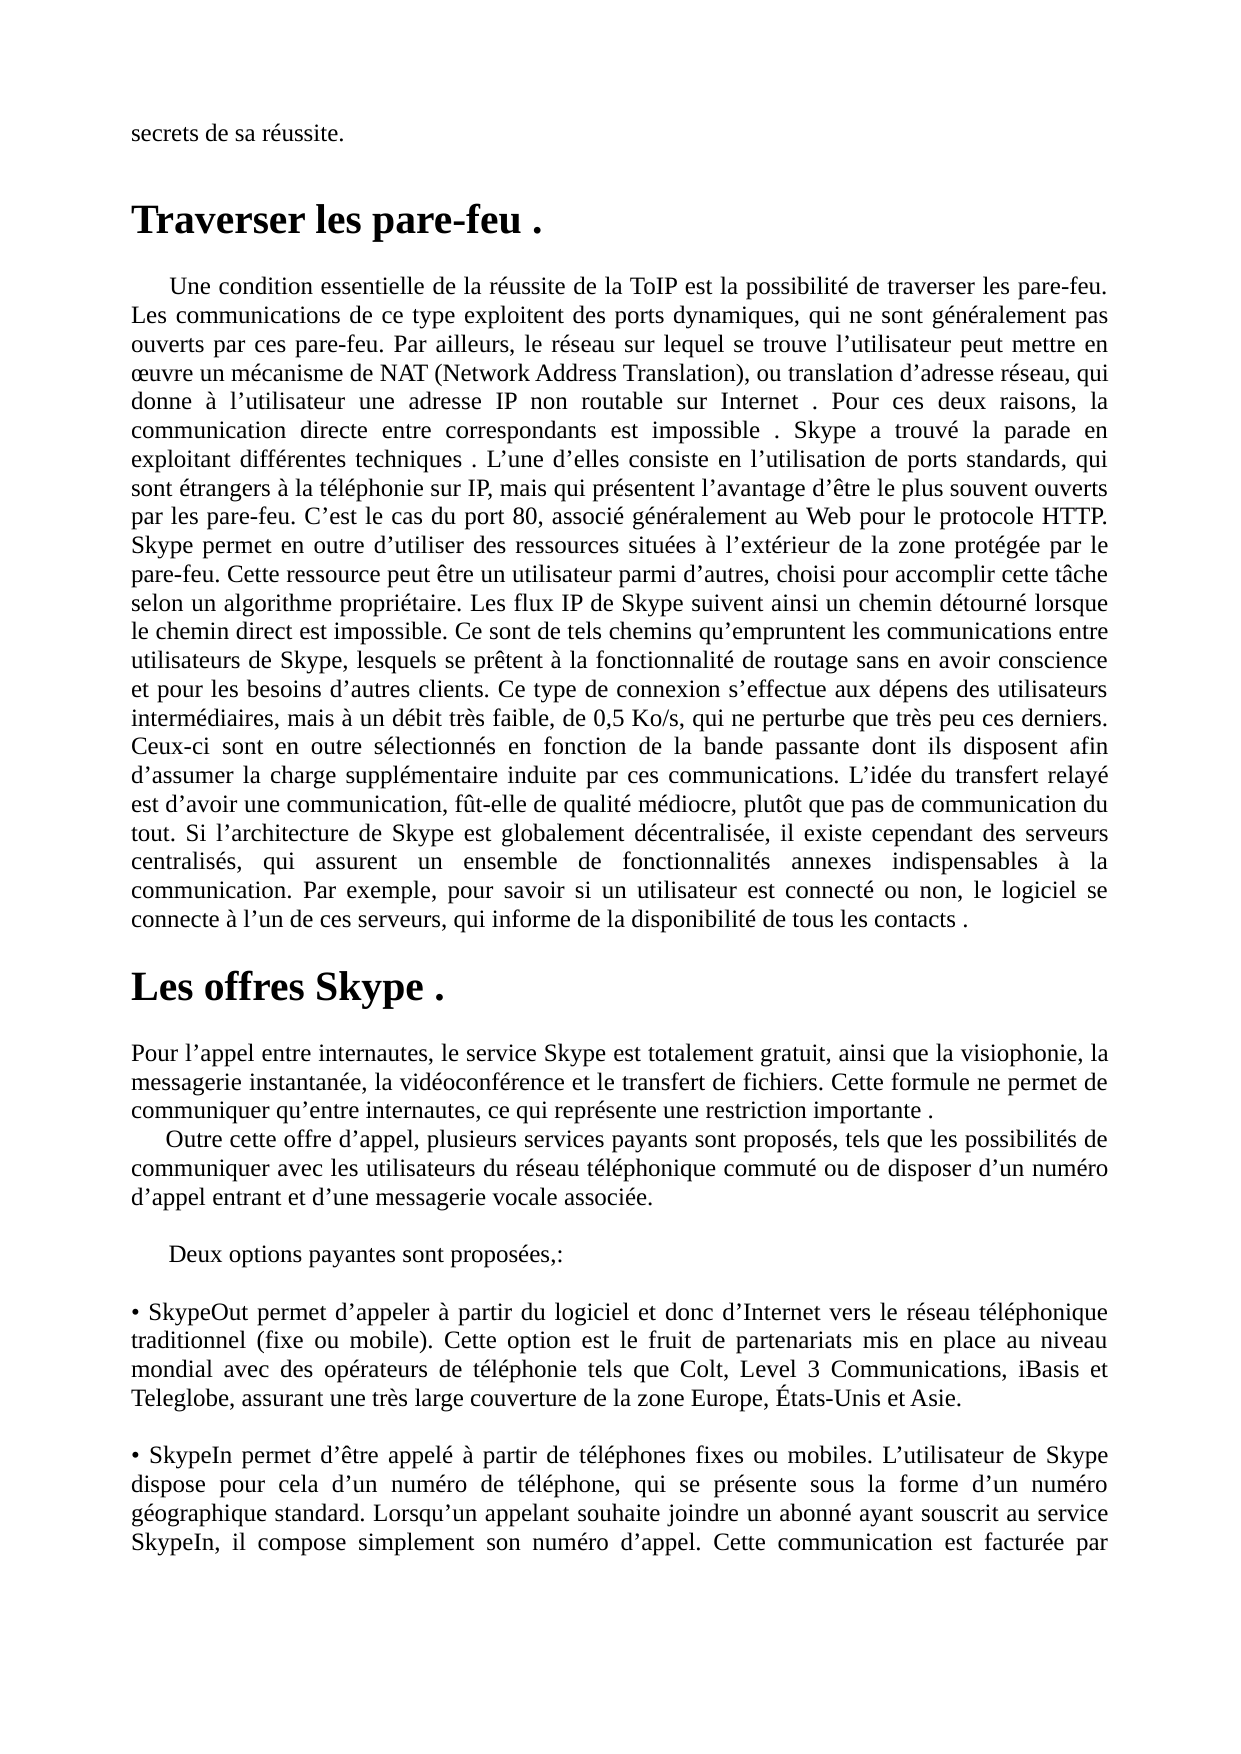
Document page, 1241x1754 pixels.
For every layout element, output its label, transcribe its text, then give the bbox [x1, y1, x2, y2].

text secrets de sa réussite. [131, 118, 1109, 147]
text Une condition essentielle de la réussite de la ToIP est la possibilité de traverser les pare-feu. Les communications de ce type exploitent des ports dynamiques, qui ne sont généralement pas ouverts par ces pare-feu. Par ailleurs, le réseau sur lequel se trouve l’utilisateur peut mettre en œuvre un mécanisme de NAT (Network Address Translation), ou translation d’adresse réseau, qui donne à l’utilisateur une adresse IP non routable sur Internet . Pour ces deux raisons, la communication directe entre correspondants est impossible . Skype a trouvé la parade en exploitant différentes techniques . L’une d’elles consiste en l’utilisation de ports standards, qui sont étrangers à la téléphonie sur IP, mais qui présentent l’avantage d’être le plus souvent ouverts par les pare-feu. C’est le cas du port 80, associé généralement au Web pour le protocole HTTP. Skype permet en outre d’utiliser des ressources situées à l’extérieur de la zone protégée par le pare-feu. Cette ressource peut être un utilisateur parmi d’autres, choisi pour accomplir cette tâche selon un algorithme propriétaire. Les flux IP de Skype suivent ainsi un chemin détourné lorsque le chemin direct est impossible. Ce sont de tels chemins qu’empruntent les communications entre utilisateurs de Skype, lesquels se prêtent à la fonctionnalité de routage sans en avoir conscience et pour les besoins d’autres clients. Ce type de connexion s’effectue aux dépens des utilisateurs intermédiaires, mais à un débit très faible, de 0,5 Ko/s, qui ne perturbe que très peu ces derniers. Ceux-ci sont en outre sélectionnés en fonction de la bande passante dont ils disposent afin d’assumer la charge supplémentaire induite par ces communications. L’idée du transfert relayé est d’avoir une communication, fût-elle de qualité médiocre, plutôt que pas de communication du tout. Si l’architecture de Skype est globalement décentralisée, il existe cependant des serveurs centralisés, qui assurent un ensemble de fonctionnalités annexes indispensables à la communication. Par exemple, pour savoir si un utilisateur est connecté ou non, le logiciel se connecte à l’un de ces serveurs, qui informe de la disponibilité de tous les contacts . [131, 271, 1109, 933]
text Pour l’appel entre internautes, le service Skype est totalement gratuit, ainsi que la visiophonie, la messagerie instantanée, la vidéoconférence et le transfert de fichiers. Cette formule ne permet de communiquer qu’entre internautes, ce qui représente une restriction importante . [131, 1038, 1109, 1124]
text Traverser les pare-feu . [131, 195, 1109, 243]
text • SkypeIn permet d’être appelé à partir de téléphones fixes ou mobiles. L’utilisateur de Skype dispose pour cela d’un numéro de téléphone, qui se présente sous la forme d’un numéro géographique standard. Lorsqu’un appelant souhaite joindre un abonné ayant souscrit au service SkypeIn, il compose simplement son numéro d’appel. Cette communication est facturée par [131, 1441, 1109, 1556]
text Outre cette offre d’appel, plusieurs services payants sont proposés, tels que les possibilités de communiquer avec les utilisateurs du réseau téléphonique commuté ou de disposer d’un numéro d’appel entrant et d’une messagerie vocale associée. [131, 1124, 1109, 1211]
text Les offres Skype . [131, 961, 1109, 1009]
text • SkypeOut permet d’appeler à partir du logiciel et donc d’Internet vers le réseau téléphonique traditionnel (fixe ou mobile). Cette option est le fruit de partenariats mis en place au niveau mondial avec des opérateurs de téléphonie tels que Colt, Level 3 Communications, iBasis et Teleglobe, assurant une très large couverture de la zone Europe, États-Unis et Asie. [131, 1297, 1109, 1412]
text Deux options payantes sont proposées,: [131, 1239, 1109, 1268]
